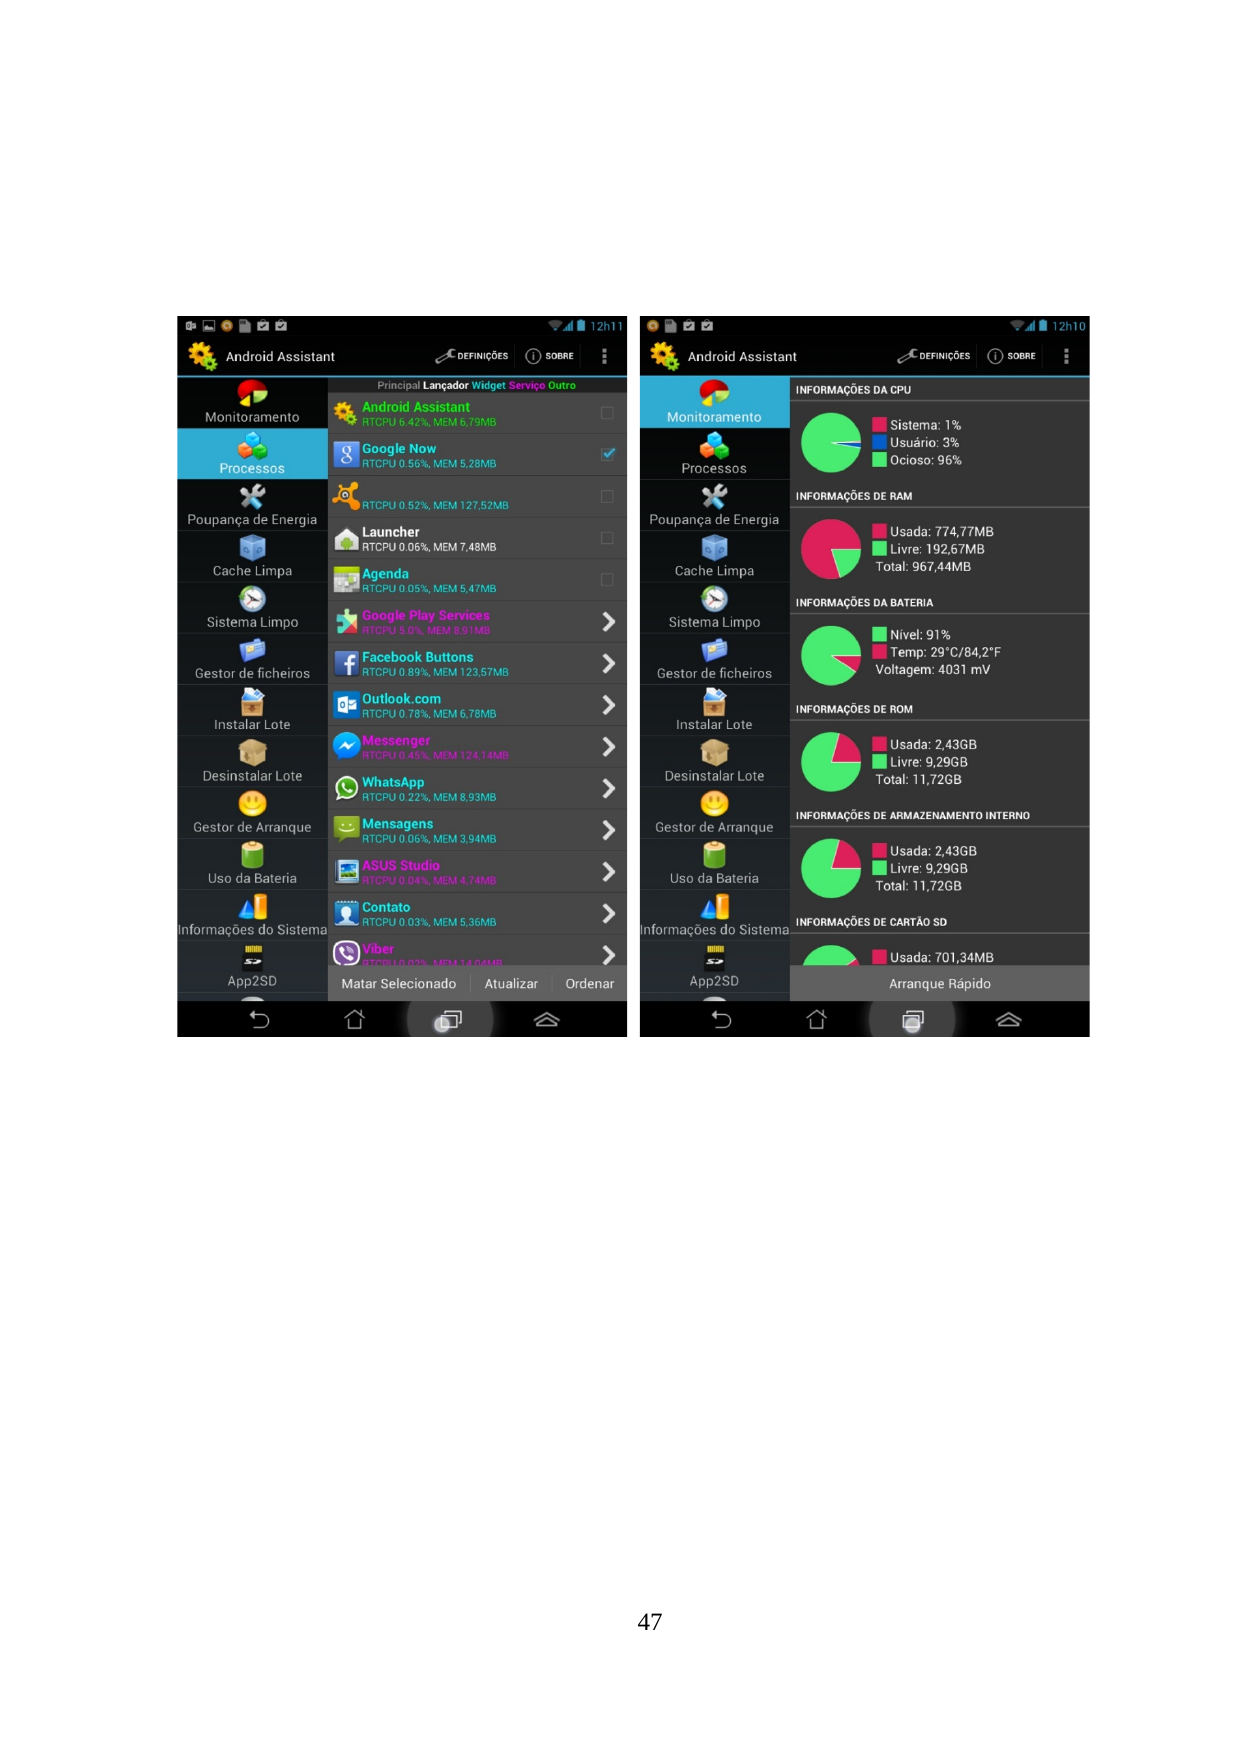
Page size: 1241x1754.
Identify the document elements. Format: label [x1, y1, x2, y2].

picture [639, 316, 1090, 1037]
picture [177, 316, 628, 1037]
